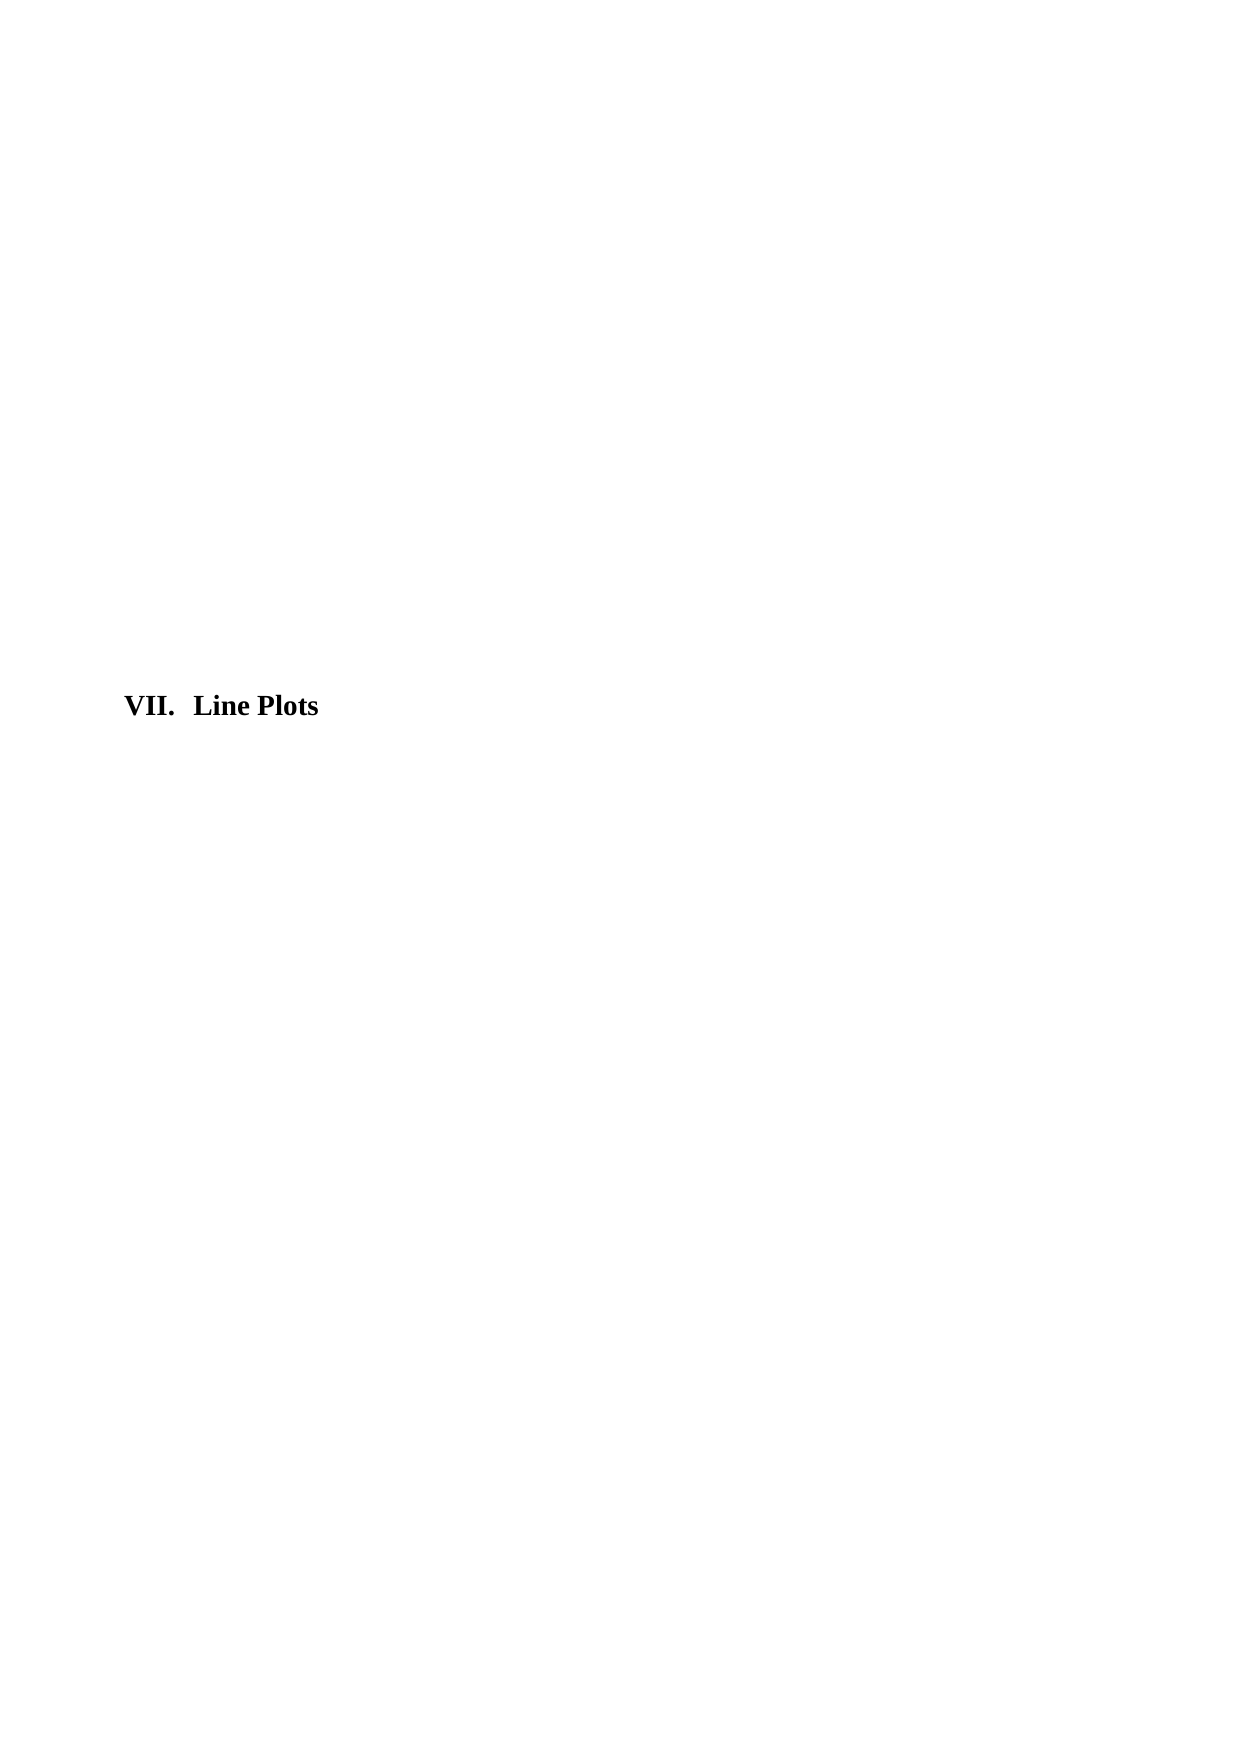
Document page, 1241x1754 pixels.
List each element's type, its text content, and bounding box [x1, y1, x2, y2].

list Line Plots [175, 688, 1122, 722]
